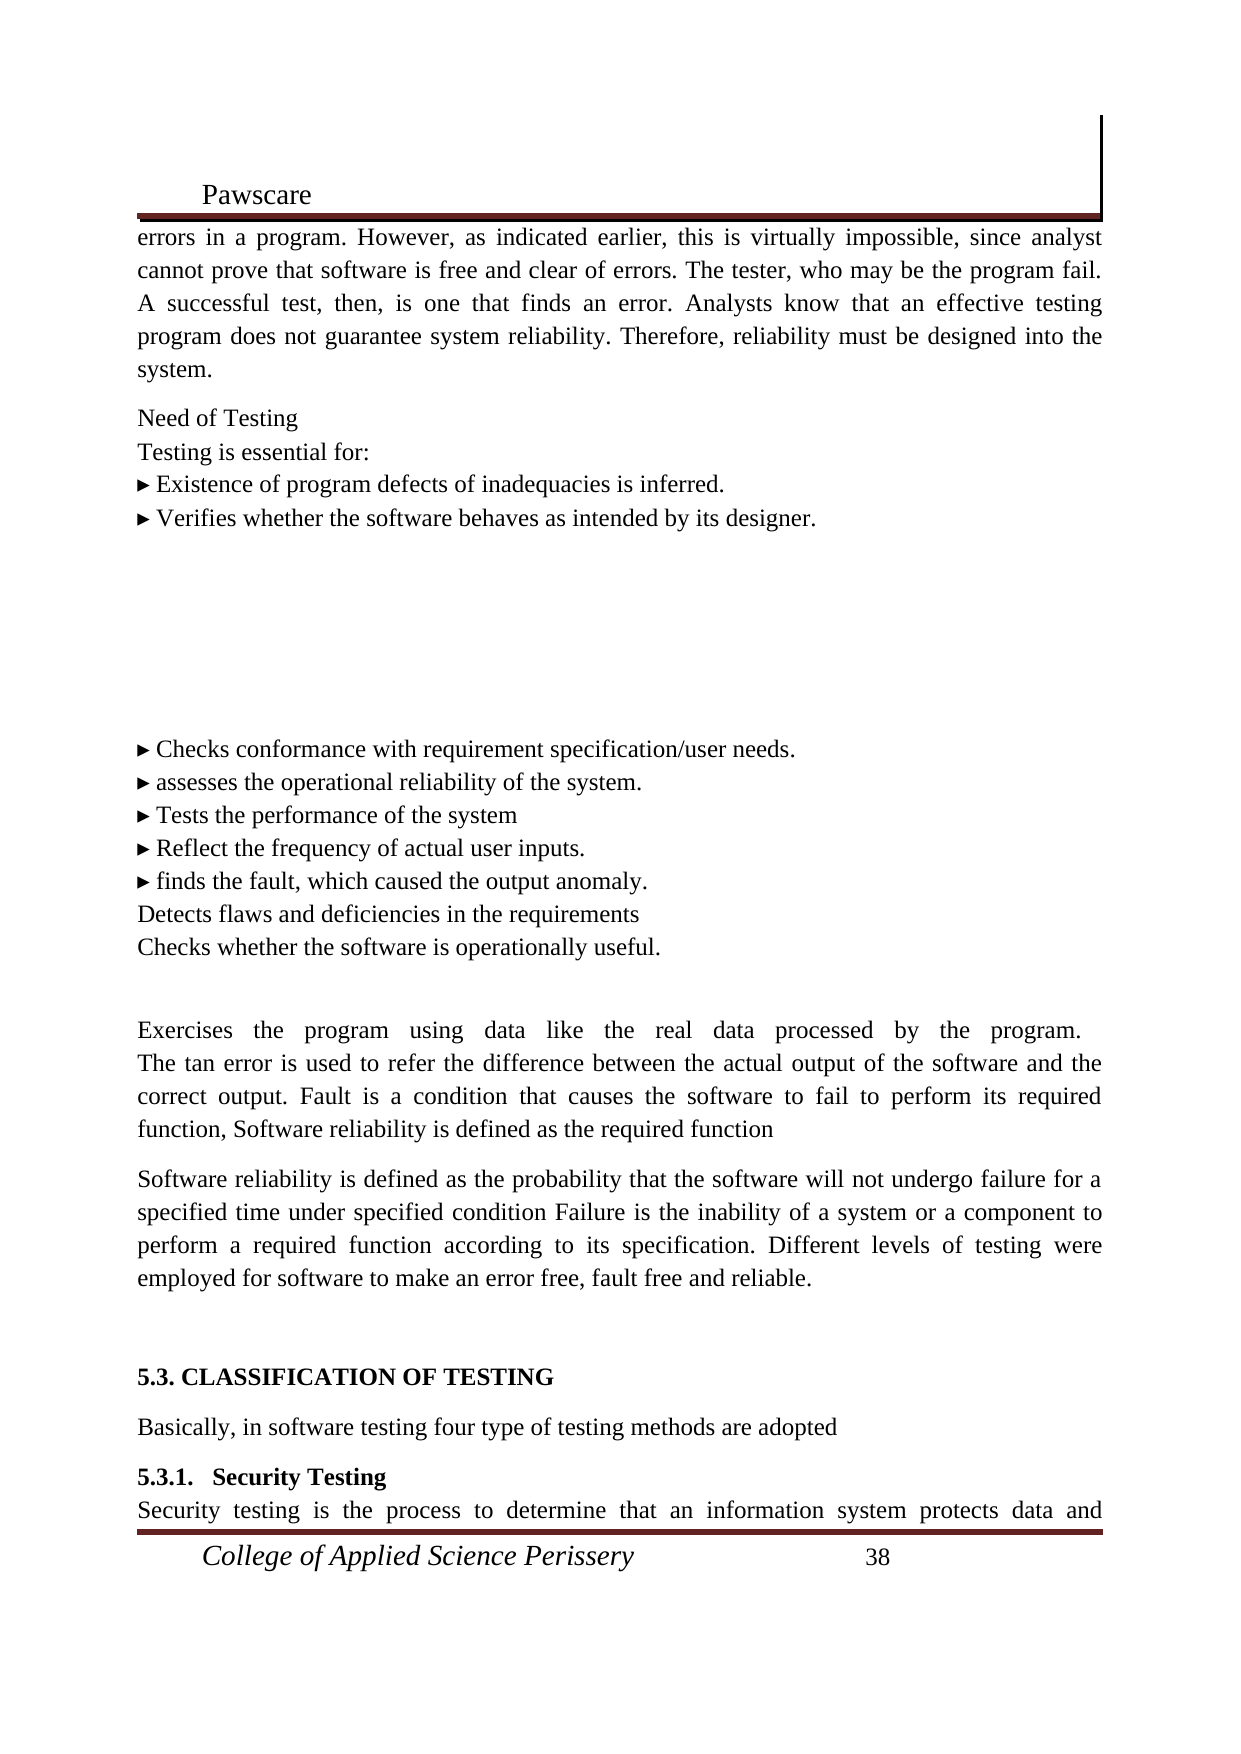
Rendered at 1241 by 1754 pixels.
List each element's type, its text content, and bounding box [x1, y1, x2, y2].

text Need of Testing Testing is essential for: ▸ Existence of program defects of inadequacies is inferred. ▸ Verifies whether the software behaves as intended by its designer. [137, 403, 1103, 564]
text Software reliability is defined as the probability that the software will not undergo failure for a specified time under specified condition Failure is the inability of a system or a component to perform a required function according to its specification. Different levels of testing were employed for software to make an error free, fault free and reliable. [137, 1164, 1103, 1292]
text errors in a program. However, as indicated earlier, this is virtually impossible, since analyst cannot prove that software is free and clear of errors. The tester, who may be the program fail. A successful test, then, is one that finds an error. Analysts know that an effective testing program does not guarantee system reliability. Therefore, reliability must be designed into the system. [137, 222, 1103, 383]
text ▸ Checks conformance with requirement specification/user needs. ▸ assesses the operational reliability of the system. ▸ Tests the performance of the system ▸ Reflect the frequency of actual user inputs. ▸ finds the fault, which caused the output anomaly. Detects flaws and deficiencies in the requirements Checks whether the software is operationally useful. [137, 734, 1103, 961]
text 5.3. CLASSIFICATION OF TESTING [137, 1362, 1103, 1391]
text 5.3.1. Security Testing Security testing is the process to determine that an information system protects data and [137, 1462, 1103, 1523]
text Basically, in software testing four type of testing methods are adopted [137, 1412, 1103, 1441]
text Exercises the program using data like the real data processed by the program. The tan error is used to refer the difference between the actual output of the software and the correct output. Fault is a condition that causes the software to fail to perform its required function, Software reliability is defined as the required function [137, 982, 1103, 1143]
